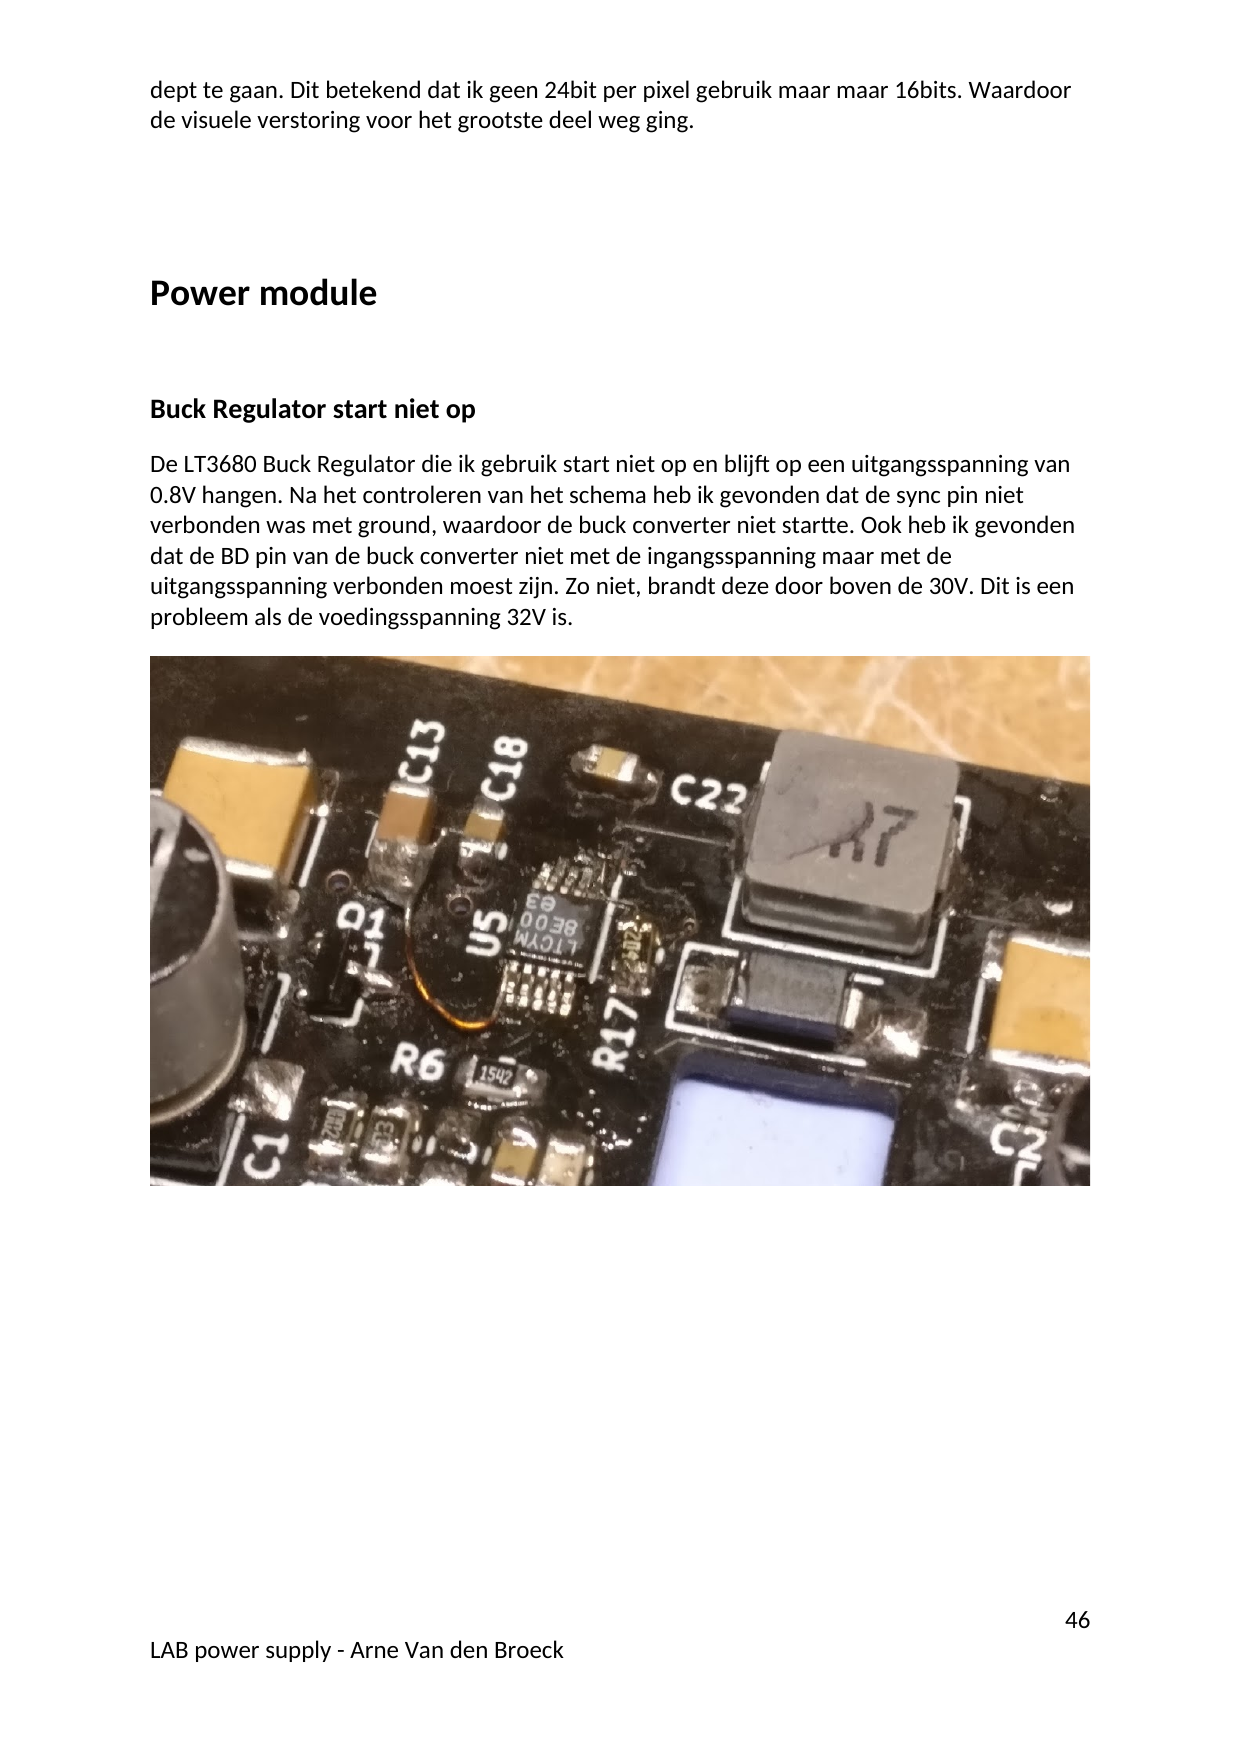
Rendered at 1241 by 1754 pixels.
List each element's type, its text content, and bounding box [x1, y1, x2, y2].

text dept te gaan. Dit betekend dat ik geen 24bit per pixel gebruik maar maar 16bits. Waardoor de visuele verstoring voor het grootste deel weg ging. [150, 74, 1090, 135]
subtitle Buck Regulator start niet op [150, 391, 1090, 425]
text De LT3680 Buck Regulator die ik gebruik start niet op en blijft op een uitgangsspanning van 0.8V hangen. Na het controleren van het schema heb ik gevonden dat de sync pin niet verbonden was met ground, waardoor de buck converter niet startte. Ook heb ik gevonden dat de BD pin van de buck converter niet met de ingangsspanning maar met de uitgangsspanning verbonden moest zijn. Zo niet, brandt deze door boven de 30V. Dit is een probleem als de voedingsspanning 32V is. [150, 448, 1090, 631]
subtitle Power module [150, 269, 1090, 314]
